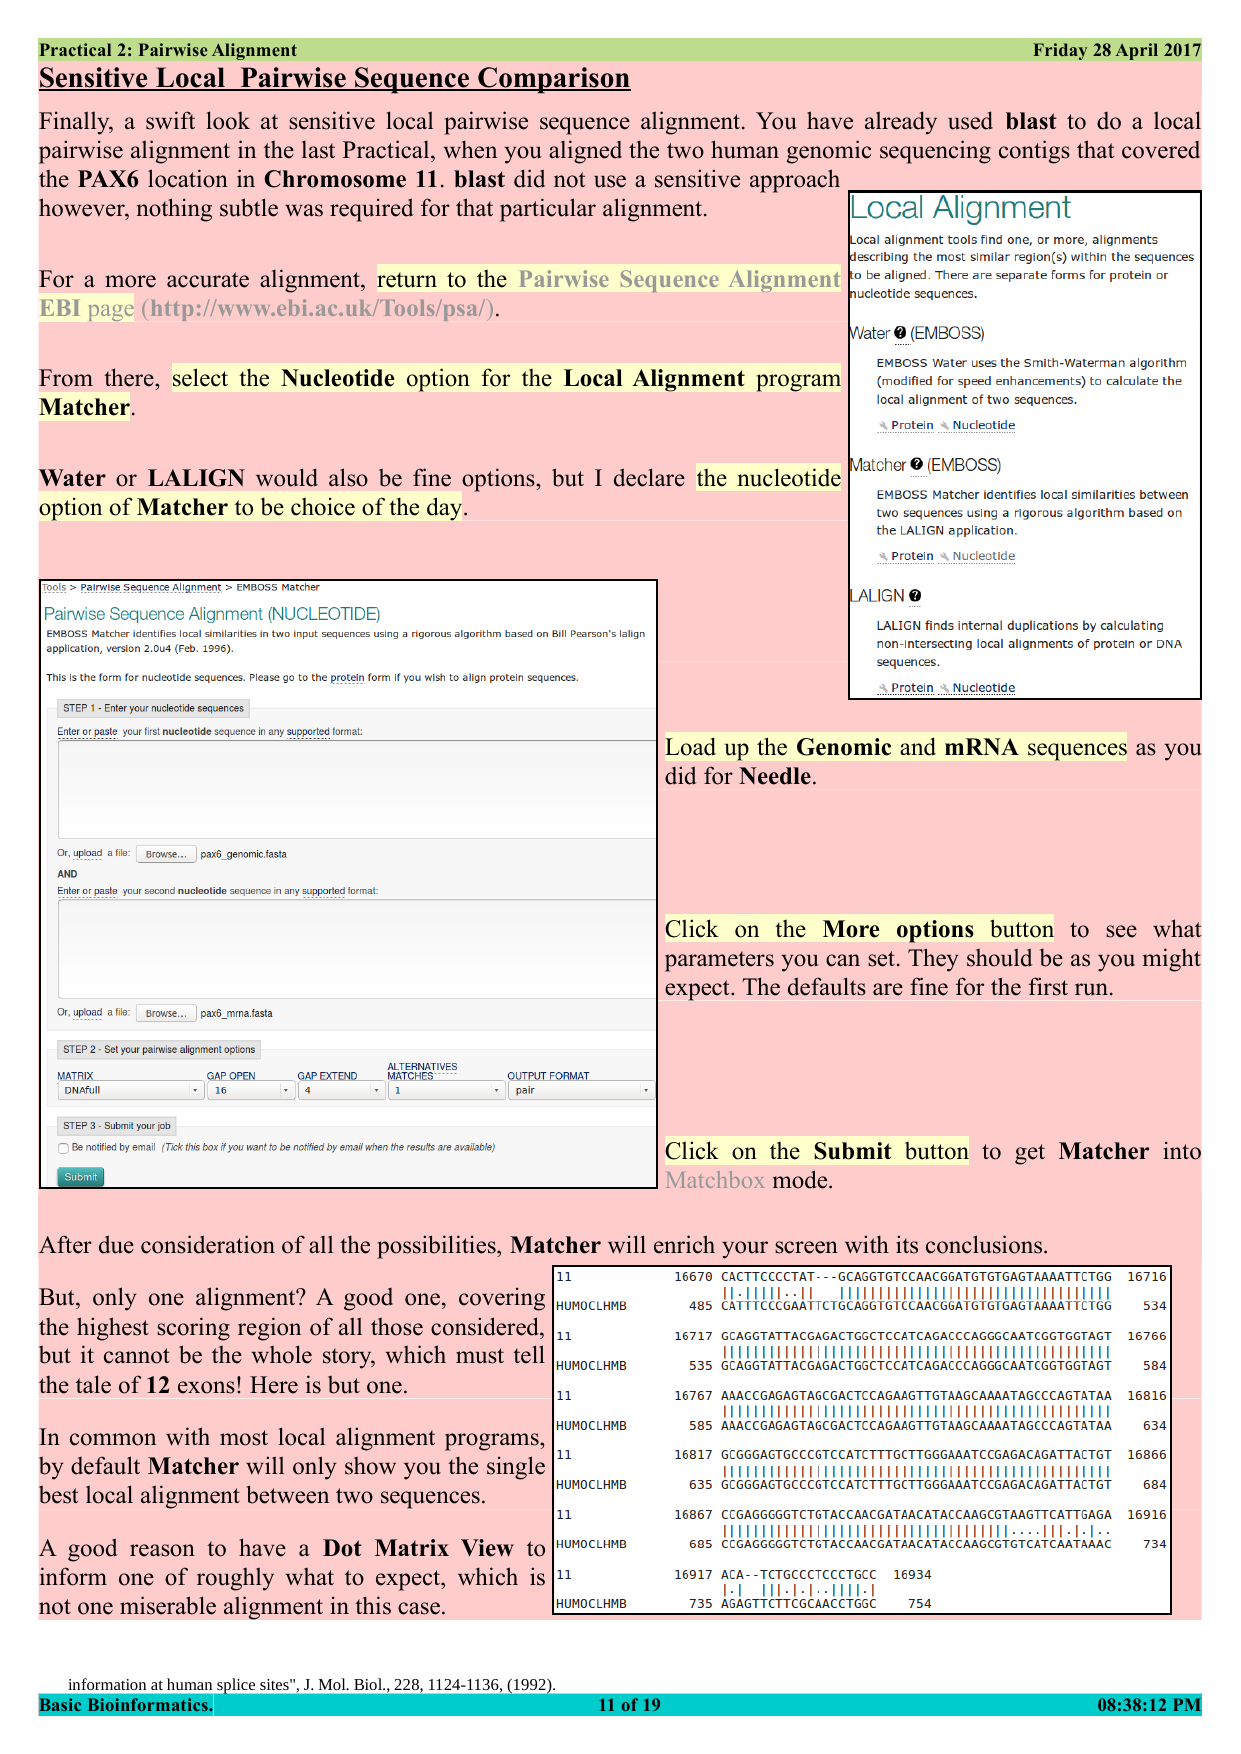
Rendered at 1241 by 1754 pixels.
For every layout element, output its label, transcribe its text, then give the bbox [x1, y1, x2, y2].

text Sensitive Local Pairwise Sequence Comparison [38, 61, 1202, 94]
picture [41, 581, 656, 1187]
picture [554, 1267, 1170, 1613]
text But, only one alignment? A good one, covering the highest scoring region of all those considered, but it cannot be the whole story, which must tell the tale of 12 exons! Here is but one. [38, 1282, 552, 1398]
text information at human splice sites", J. Mol. Biol., 228, 1124-1136, (1992). [68, 1675, 1202, 1693]
text After due consideration of all the possibilities, Matcher will enrich your screen with its conclusions. [38, 1229, 1202, 1259]
picture [850, 193, 1200, 698]
text In common with most local alignment programs, by default Matcher will only show you the single best local alignment between two sequences. [38, 1422, 552, 1509]
text Finally, a swift look at sensitive local pairwise sequence alignment. You have already used blast to do a local pairwise alignment in the last Practical, when you aligned the two human genomic sequencing contigs that covered the PAX6 location in Chromosome 11. blast did not use a sensitive approach however, nothing subtle was required for that particular alignment. [38, 106, 1202, 700]
text A good reason to have a Dot Matrix View to inform one of roughly what to expect, which is not one miserable alignment in this case. [38, 1533, 1202, 1620]
text Load up the Genomic and mRNA sequences as you did for Needle. [658, 732, 1202, 790]
text From there, select the Nucleotide option for the Local Alignment program Matcher. [38, 363, 847, 421]
text For a more accurate alignment, return to the Pairwise Sequence Alignment EBI page (http://www.ebi.ac.uk/Tools/psa/). [38, 263, 847, 322]
text Click on the More options button to see what parameters you can set. They should be as you might expect. The defaults are fine for the first run. [658, 913, 1202, 1001]
text Click on the Submit button to get Matcher into Matchbox mode. [38, 1136, 1202, 1194]
text Water or LALIGN would also be fine options, but I declare the nucleotide option of Matcher to be choice of the day. [38, 462, 847, 521]
